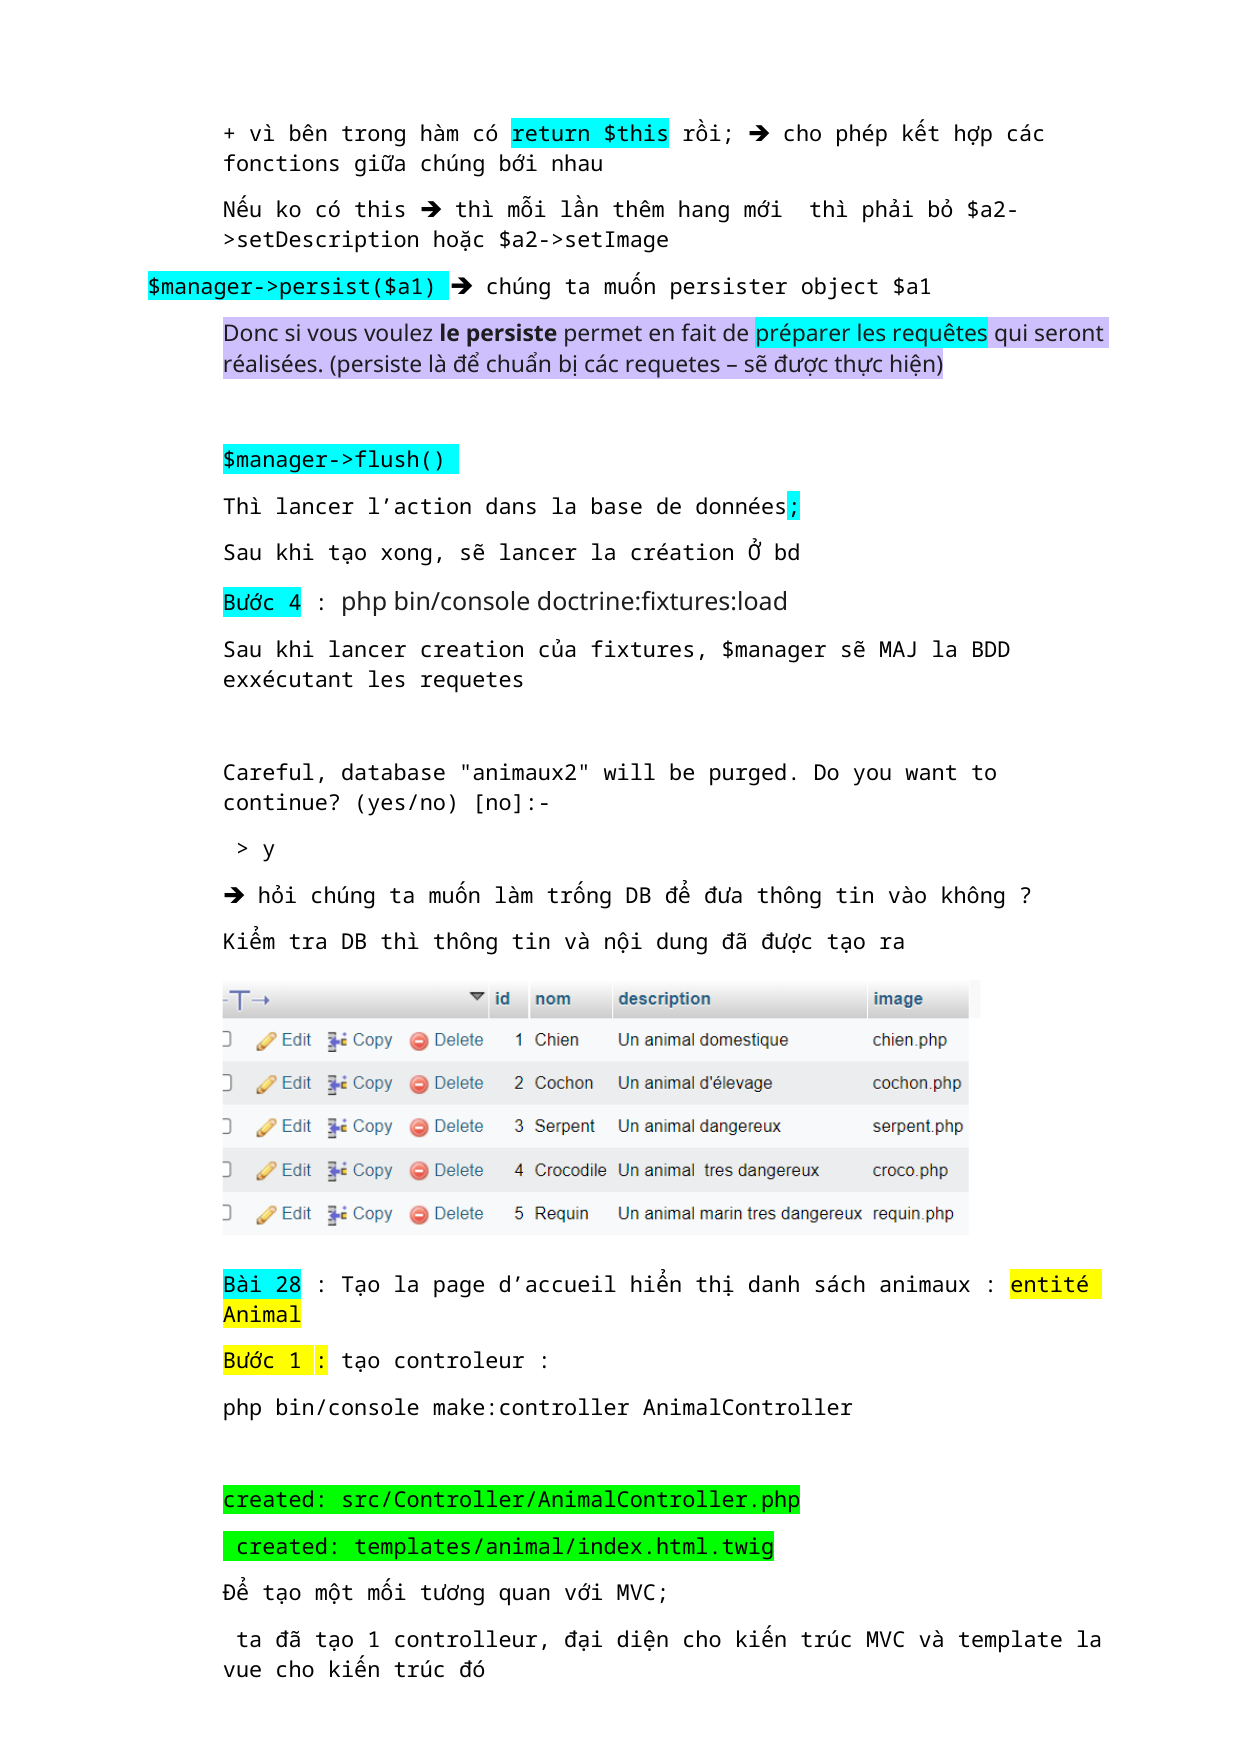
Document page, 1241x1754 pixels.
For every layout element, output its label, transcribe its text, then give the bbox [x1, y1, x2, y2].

list  hỏi chúng ta muốn làm trống DB để đưa thông tin vào không ? [223, 880, 1122, 909]
list Sau khi lancer creation của fixtures, $manager sẽ MAJ la BDD exxécutant les requetes [223, 634, 1122, 694]
text $manager->persist($a1)  chúng ta muốn persister object $a1 [148, 271, 1122, 300]
list created: src/Controller/AnimalController.php [223, 1484, 1122, 1514]
list created: templates/animal/index.html.twig [223, 1531, 1122, 1561]
list Careful, database "animaux2" will be purged. Do you want to continue? (yes/no) [no]:- [223, 757, 1122, 817]
list + vì bên trong hàm có return $this rồi;  cho phép kết hợp các fonctions giữa chúng bới nhau [223, 118, 1122, 178]
list Sau khi tạo xong, sẽ lancer la création Ở bd [223, 537, 1122, 567]
list Bước 4 : php bin/console doctrine:fixtures:load [223, 583, 1122, 618]
list ta đã tạo 1 controlleur, đại diện cho kiến trúc MVC và template la vue cho kiến trúc đó [223, 1624, 1122, 1683]
list Nếu ko có this  thì mỗi lần thêm hang mới thì phải bỏ $a2->setDescription hoặc $a2->setImage [223, 194, 1122, 254]
list Kiểm tra DB thì thông tin và nội dung đã được tạo ra [223, 926, 1122, 956]
list Bước 1 : tạo controleur : [223, 1345, 1122, 1375]
list Để tạo một mối tương quan với MVC; [223, 1577, 1122, 1607]
list Donc si vous voulez le persiste permet en fait de préparer les requêtes qui seront réalisées. (persiste là để chuẩn bị các requetes – sẽ được thực hiện) [223, 317, 1122, 379]
list php bin/console make:controller AnimalController [223, 1392, 1122, 1421]
list Bài 28 : Tạo la page d’accueil hiển thị danh sách animaux : entité Animal [223, 1269, 1122, 1328]
list Thì lancer l’action dans la base de données; [223, 491, 1122, 520]
list $manager->flush() [223, 444, 1122, 474]
list > y [223, 833, 1122, 863]
